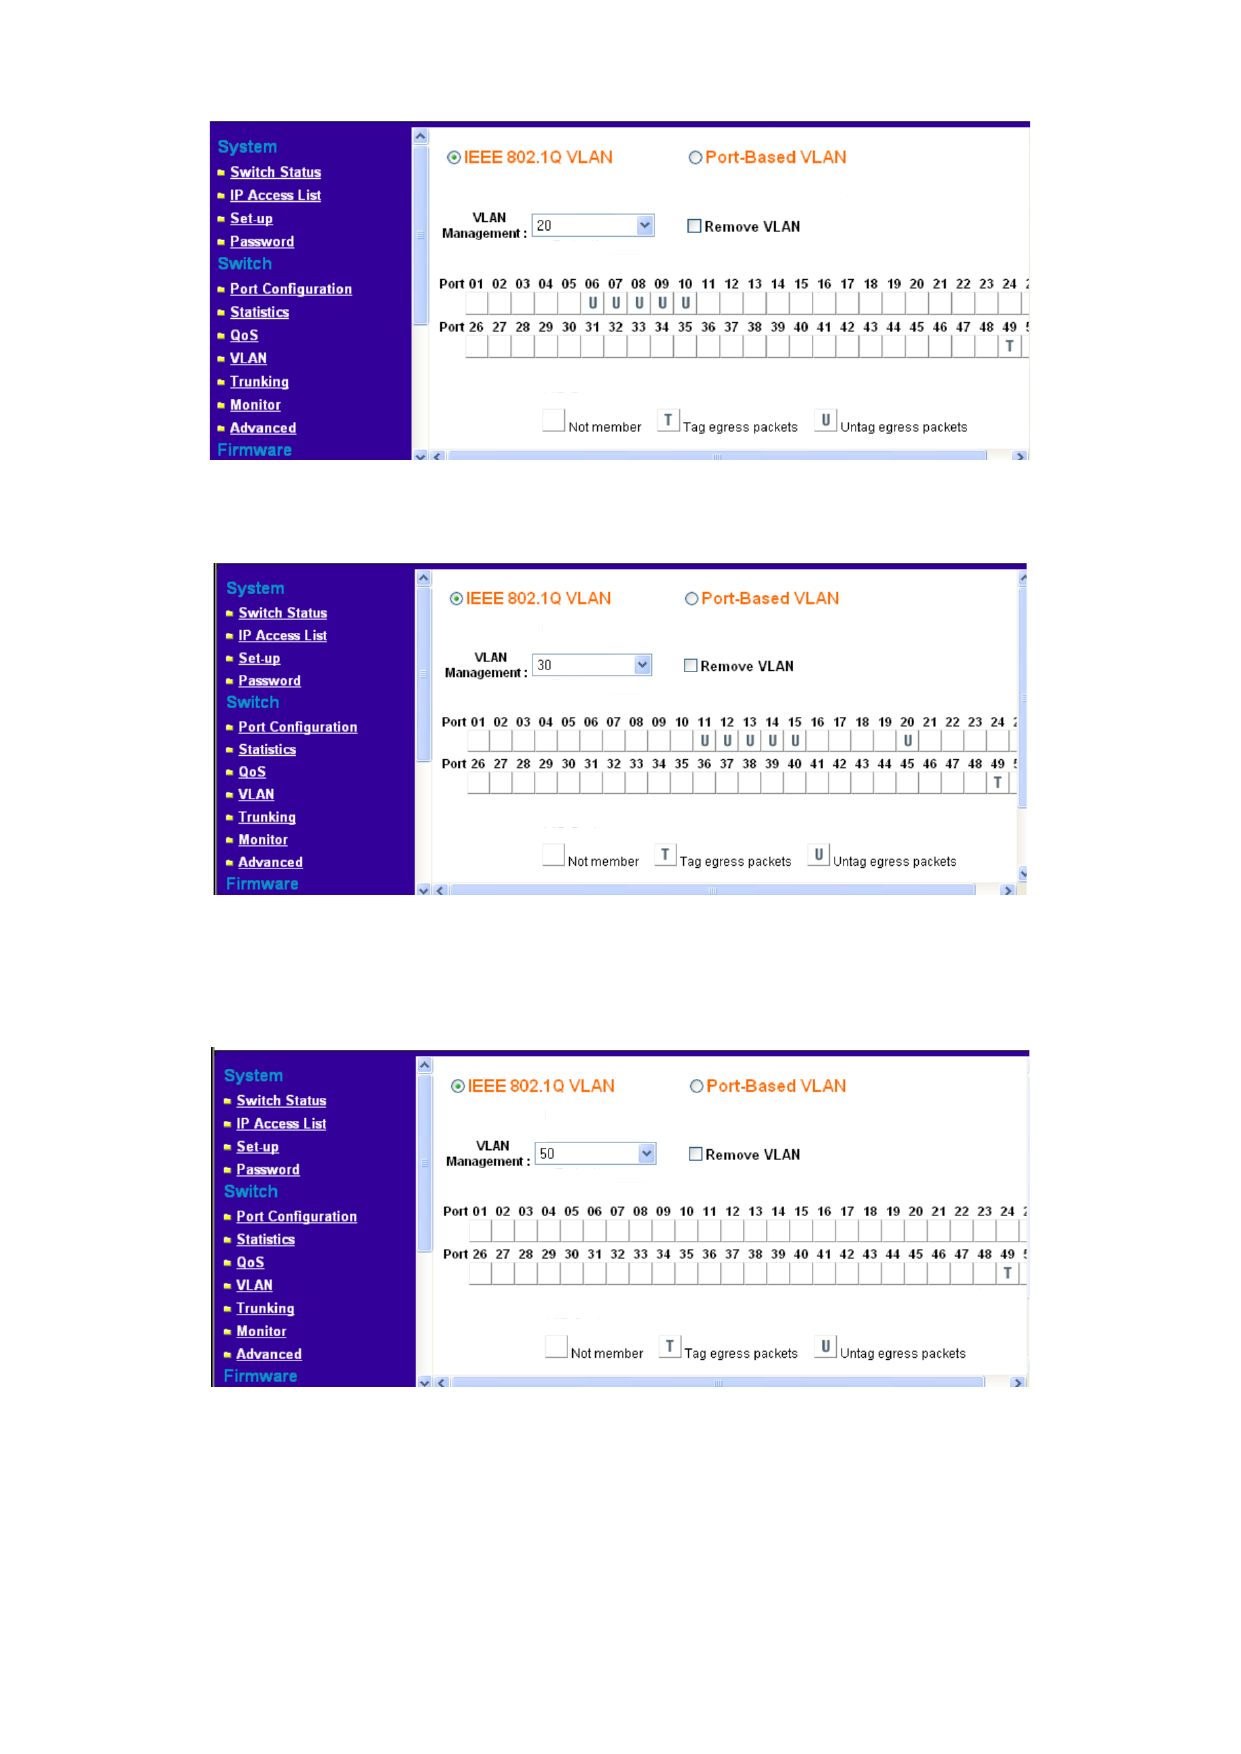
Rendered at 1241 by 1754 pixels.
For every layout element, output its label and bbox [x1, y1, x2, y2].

picture [211, 1047, 1030, 1387]
picture [213, 563, 1027, 895]
picture [209, 118, 1031, 460]
